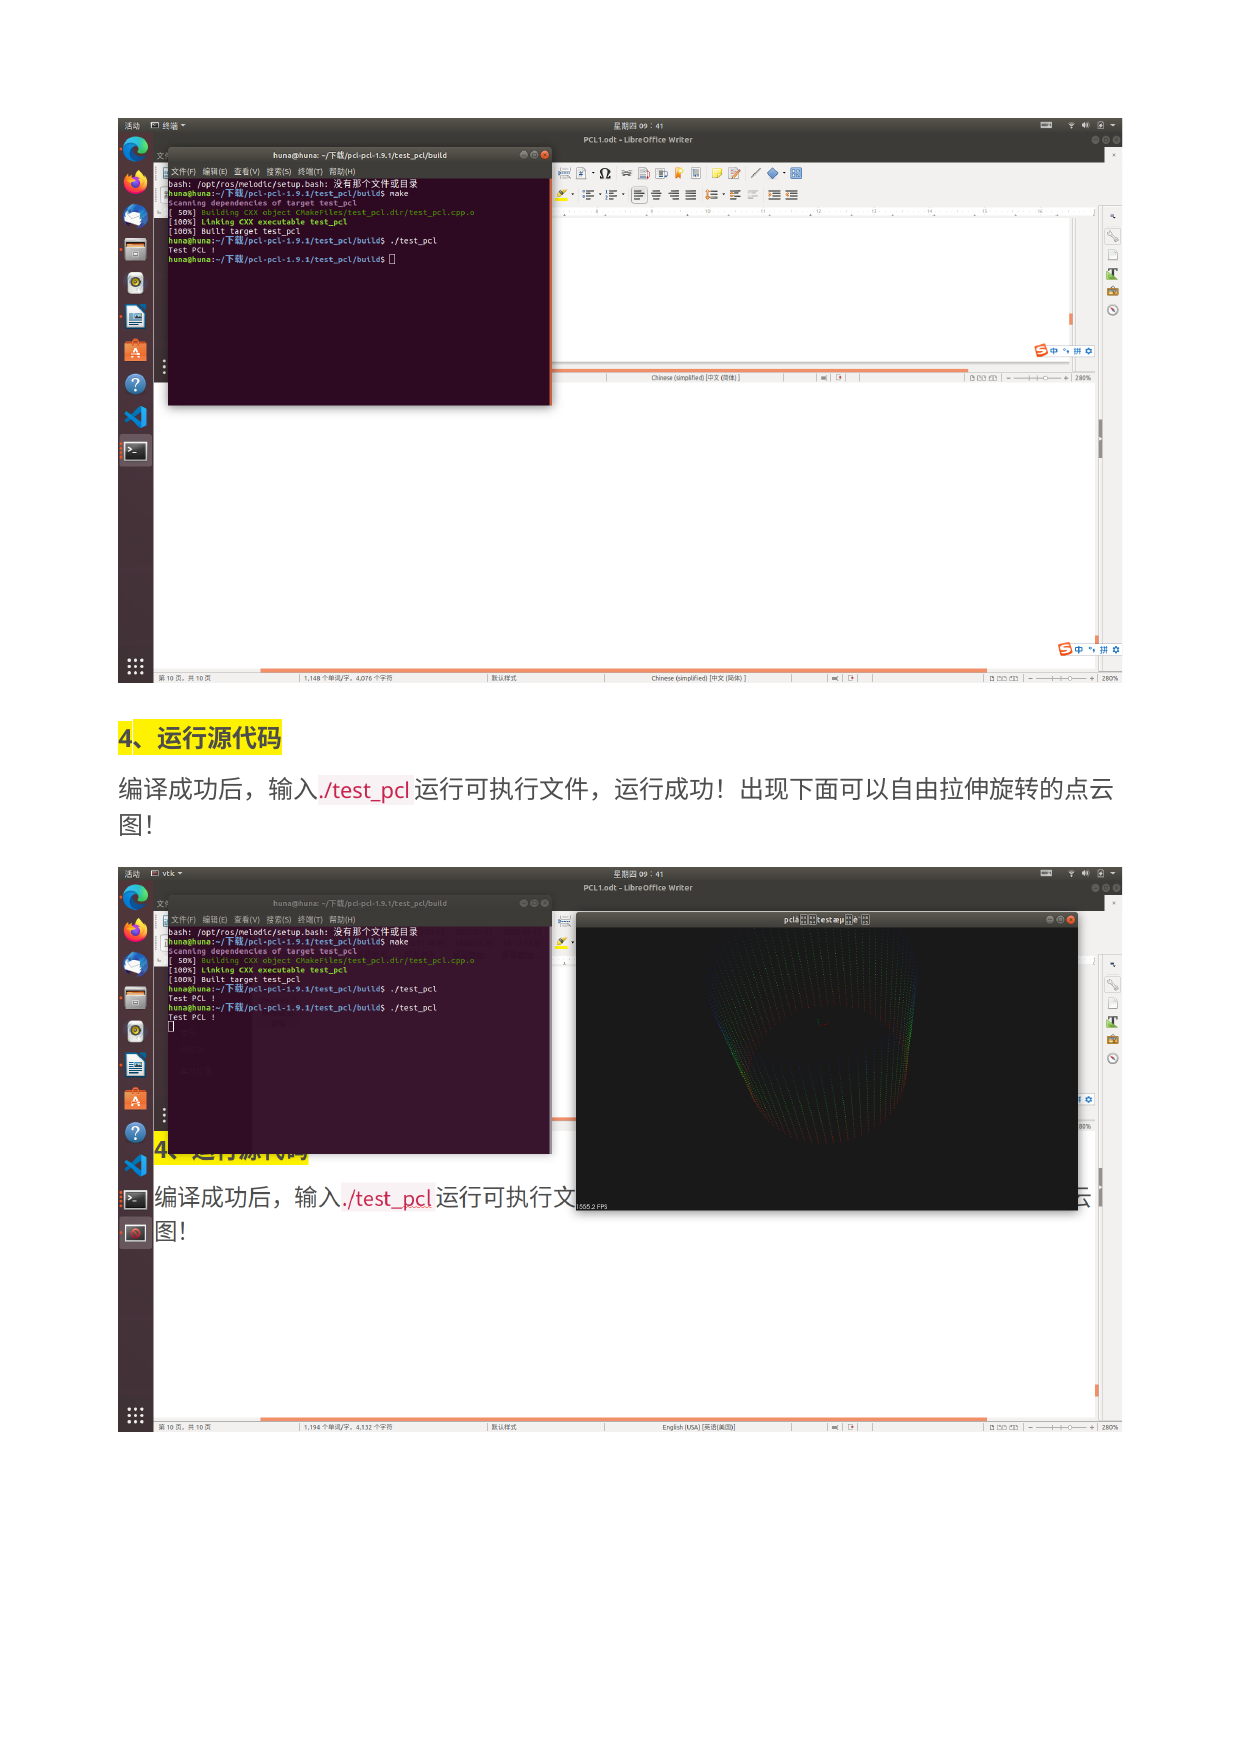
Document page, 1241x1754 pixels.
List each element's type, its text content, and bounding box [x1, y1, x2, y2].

text 4、运行源代码 [118, 683, 1122, 755]
picture [118, 867, 1123, 1432]
text 编译成功后，输入./test_pcl运行可执行文件，运行成功！出现下面可以自由拉伸旋转的点云图！ [118, 769, 1122, 842]
picture [118, 118, 1123, 683]
